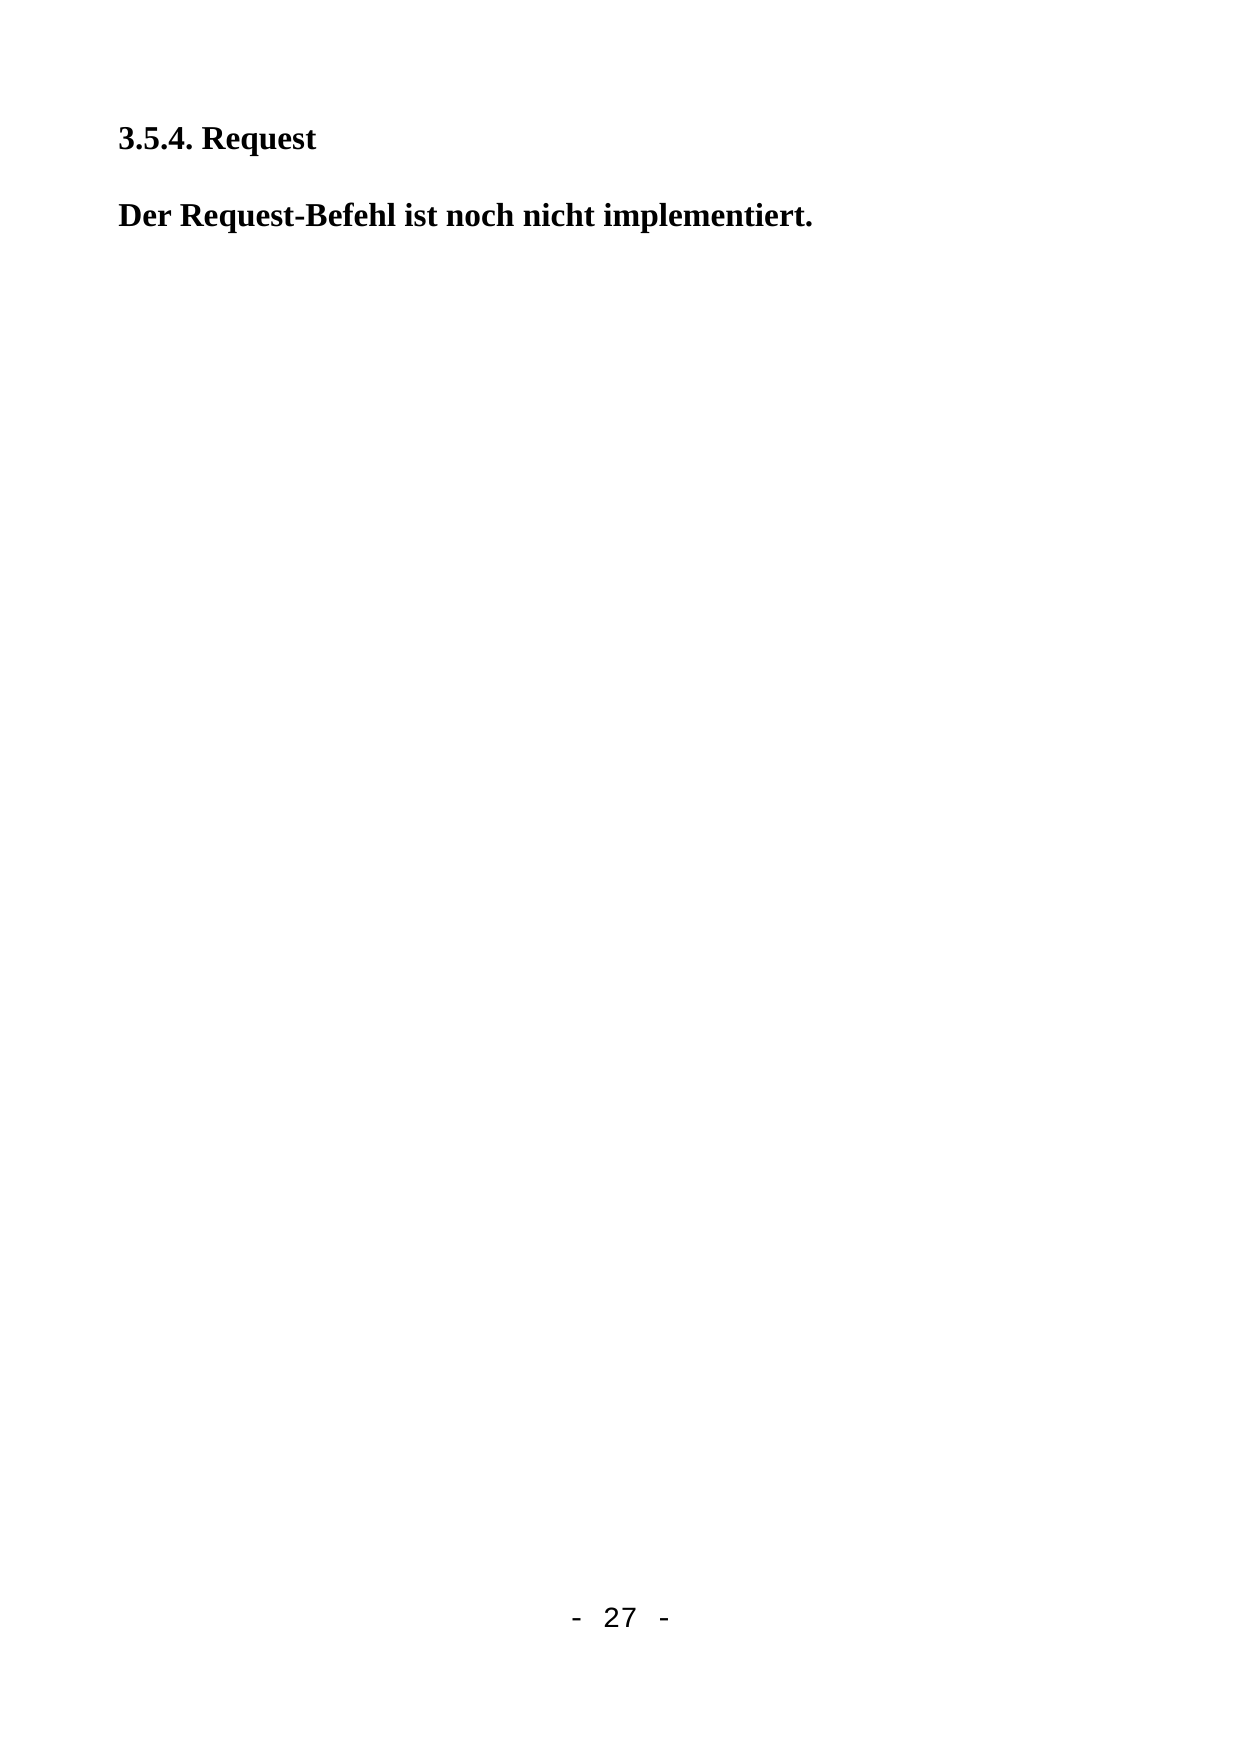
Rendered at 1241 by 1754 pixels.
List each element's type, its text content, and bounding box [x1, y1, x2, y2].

text 3.5.4. Request [118, 118, 1122, 156]
text Der Request-Befehl ist noch nicht implementiert. [118, 195, 1122, 233]
